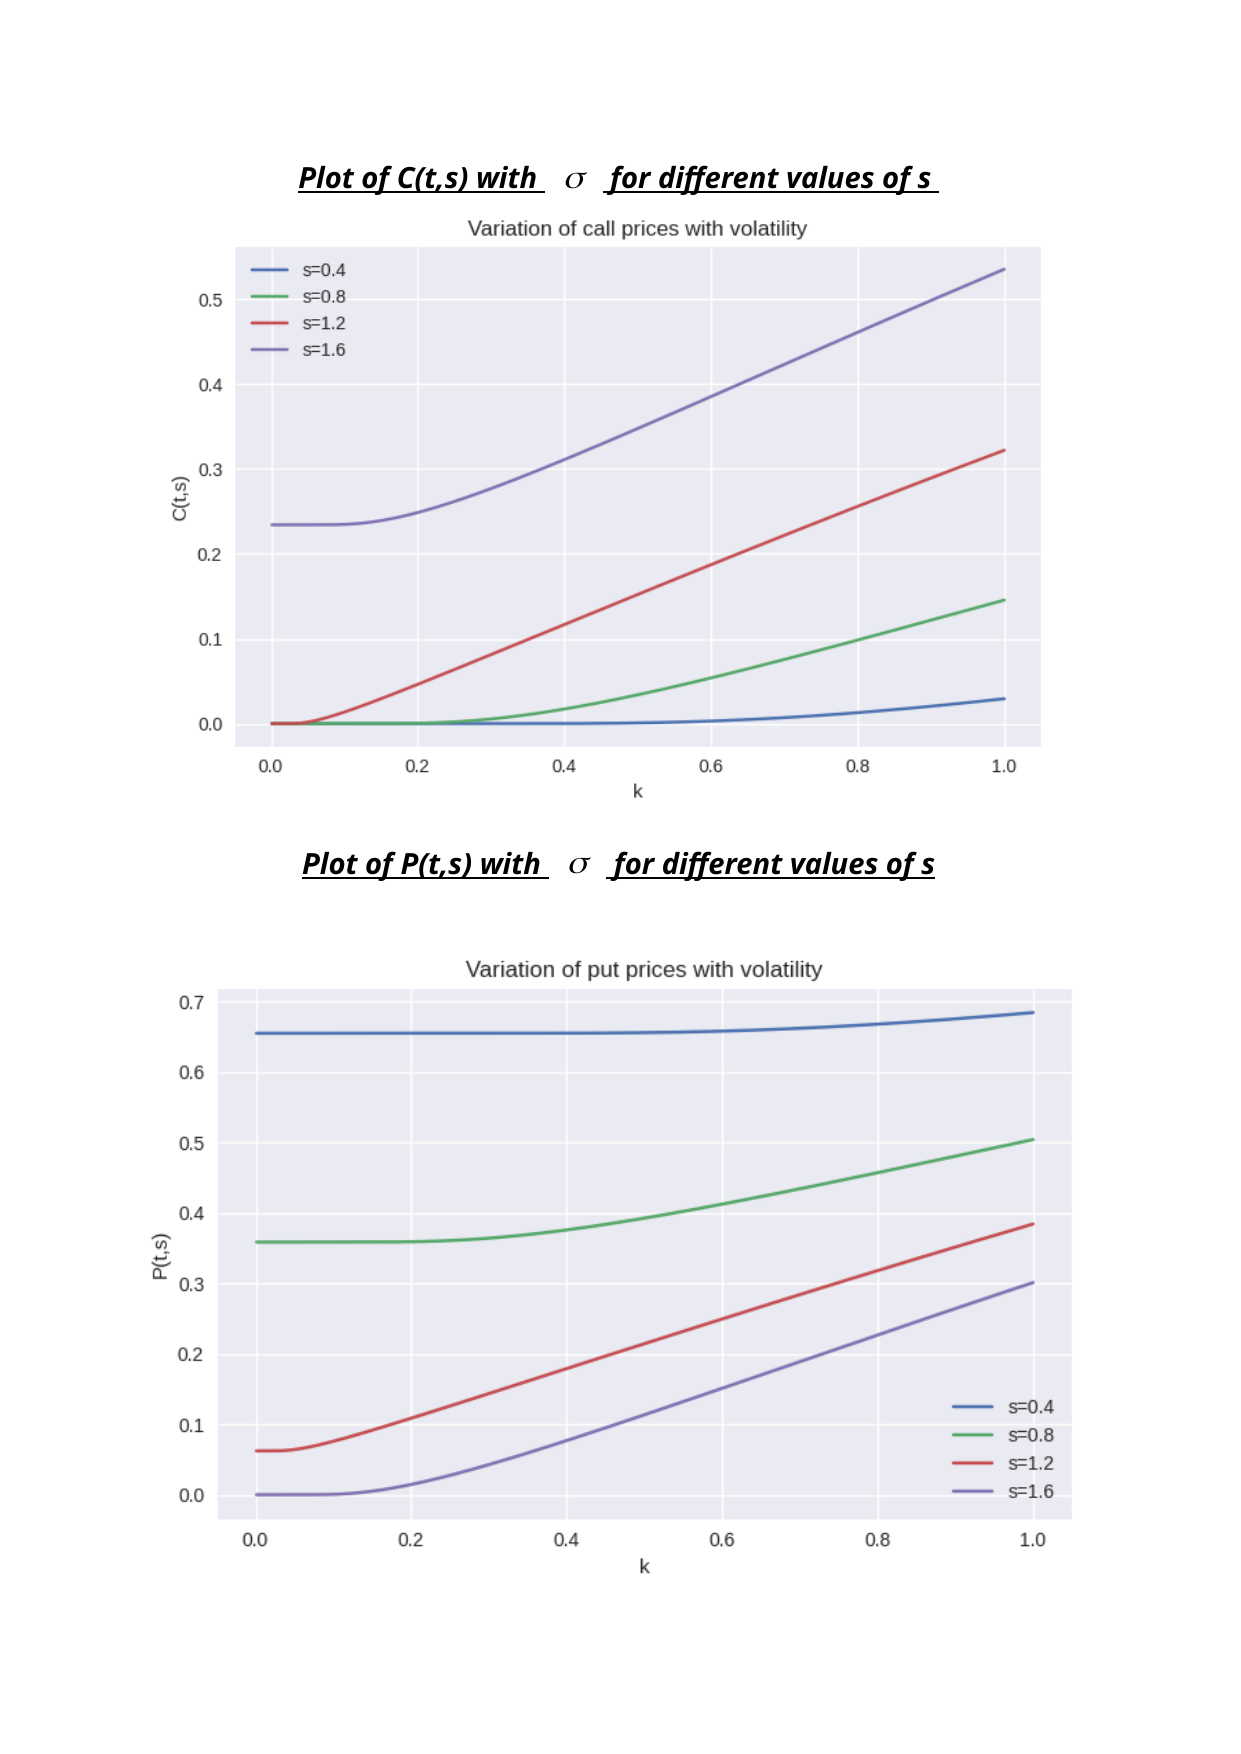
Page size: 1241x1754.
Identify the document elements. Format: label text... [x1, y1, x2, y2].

picture [160, 213, 1058, 804]
text Plot of C(t,s) with for different values of s [118, 158, 1122, 197]
picture [138, 953, 1090, 1580]
text Plot of P(t,s) with for different values of s [118, 843, 1122, 883]
